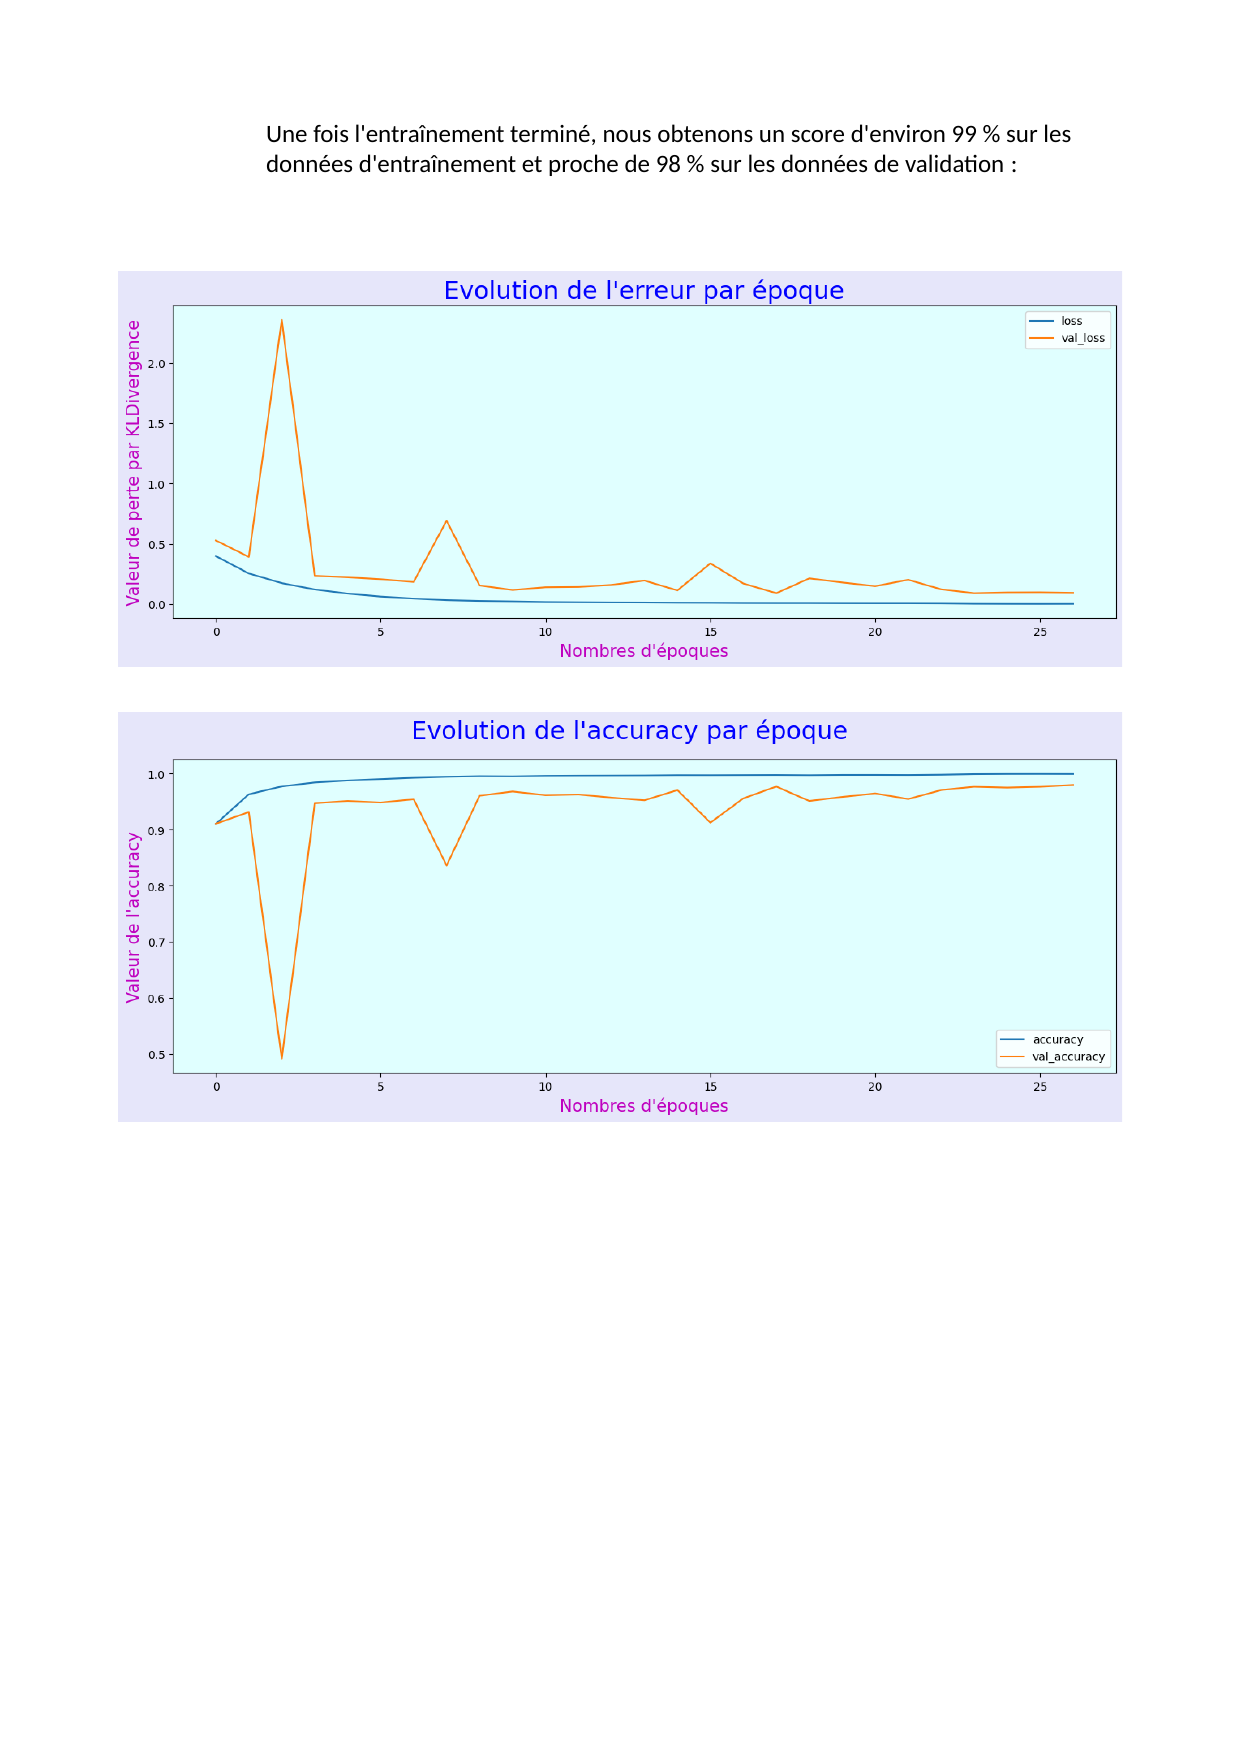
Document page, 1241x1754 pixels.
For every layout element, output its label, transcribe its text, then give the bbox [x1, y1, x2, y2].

picture [118, 271, 1123, 667]
picture [118, 712, 1123, 1122]
text Une fois l'entraînement terminé, nous obtenons un score d'environ 99 % sur les données d'entraînement et proche de 98 % sur les données de validation : [266, 118, 1122, 238]
